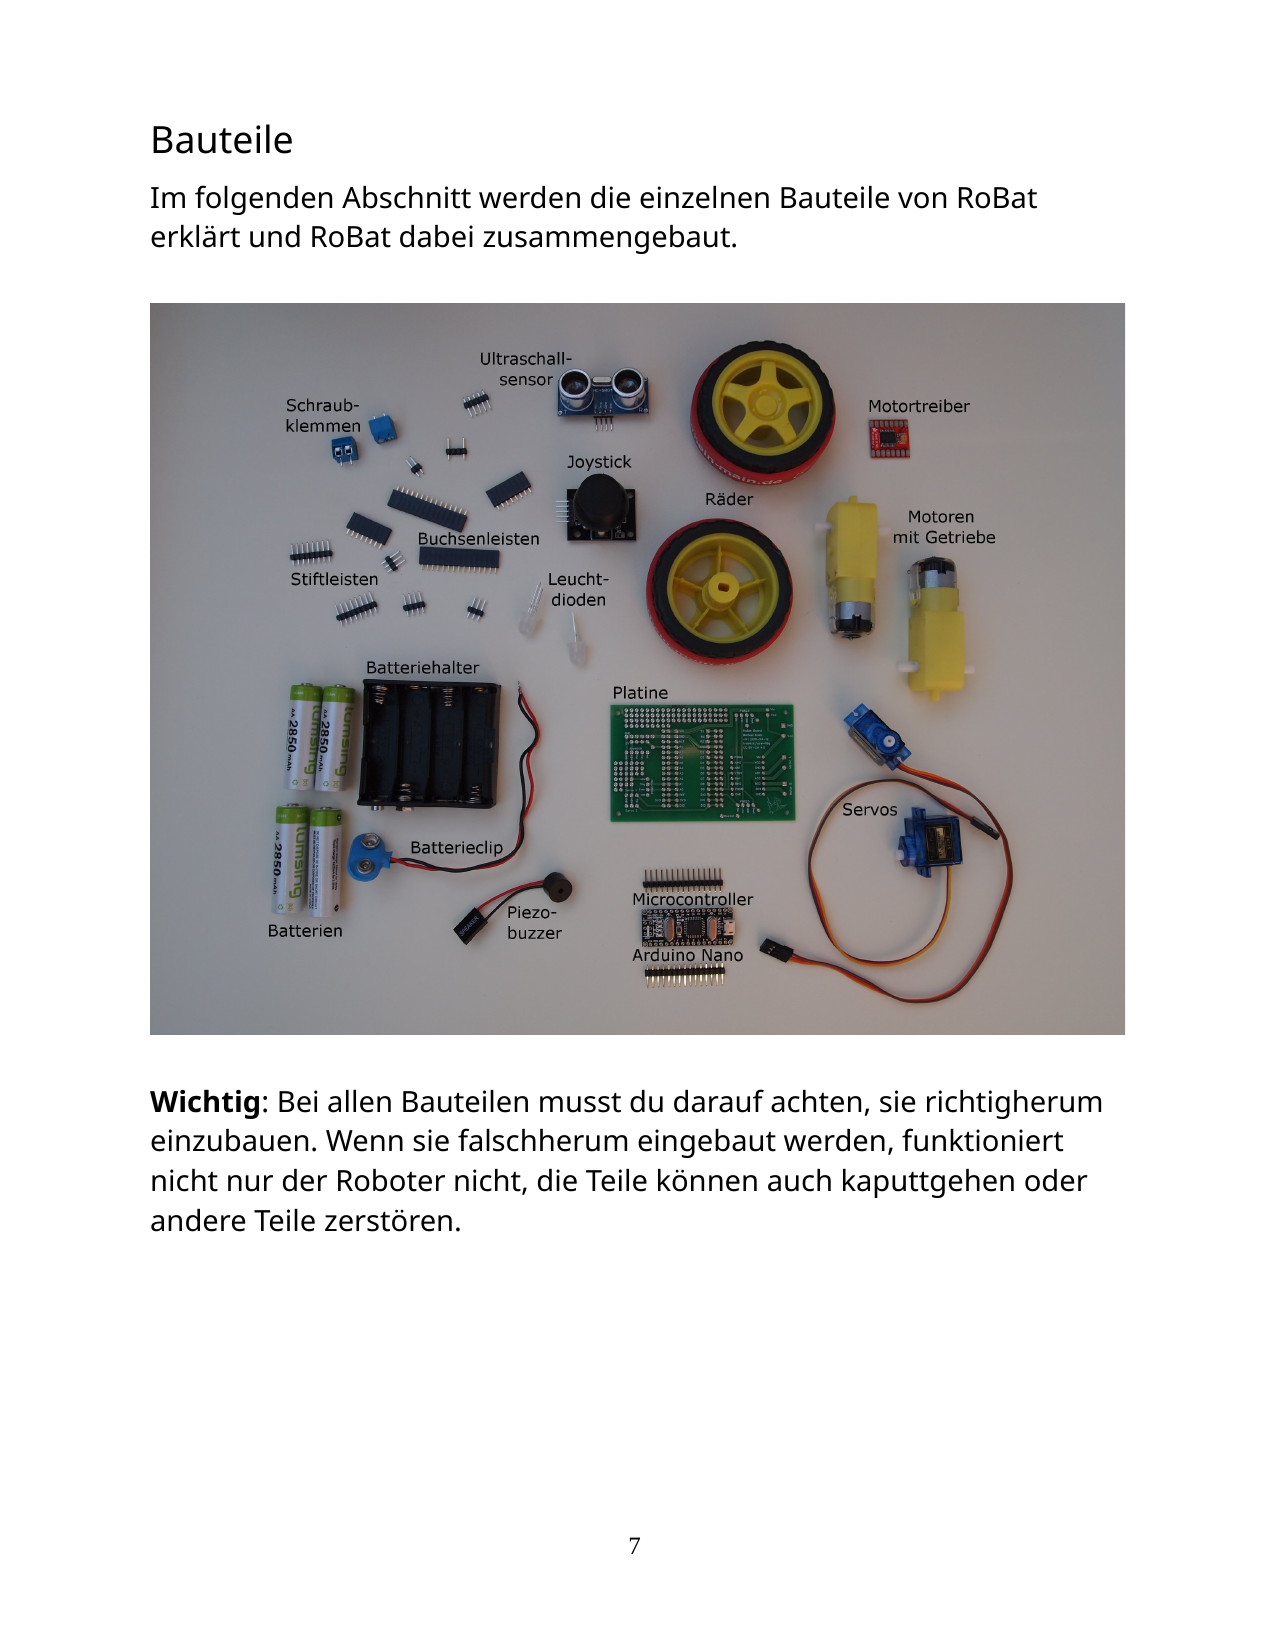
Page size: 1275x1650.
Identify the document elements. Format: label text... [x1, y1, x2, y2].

picture [150, 303, 1125, 1035]
text Im folgenden Abschnitt werden die einzelnen Bauteile von RoBat erklärt und RoBat dabei zusammengebaut. [150, 177, 1125, 256]
subtitle Bauteile [150, 113, 1125, 164]
text Wichtig: Bei allen Bauteilen musst du darauf achten, sie richtigherum einzubauen. Wenn sie falschherum eingebaut werden, funktioniert nicht nur der Roboter nicht, die Teile können auch kaputtgehen oder andere Teile zerstören. [150, 1081, 1125, 1240]
